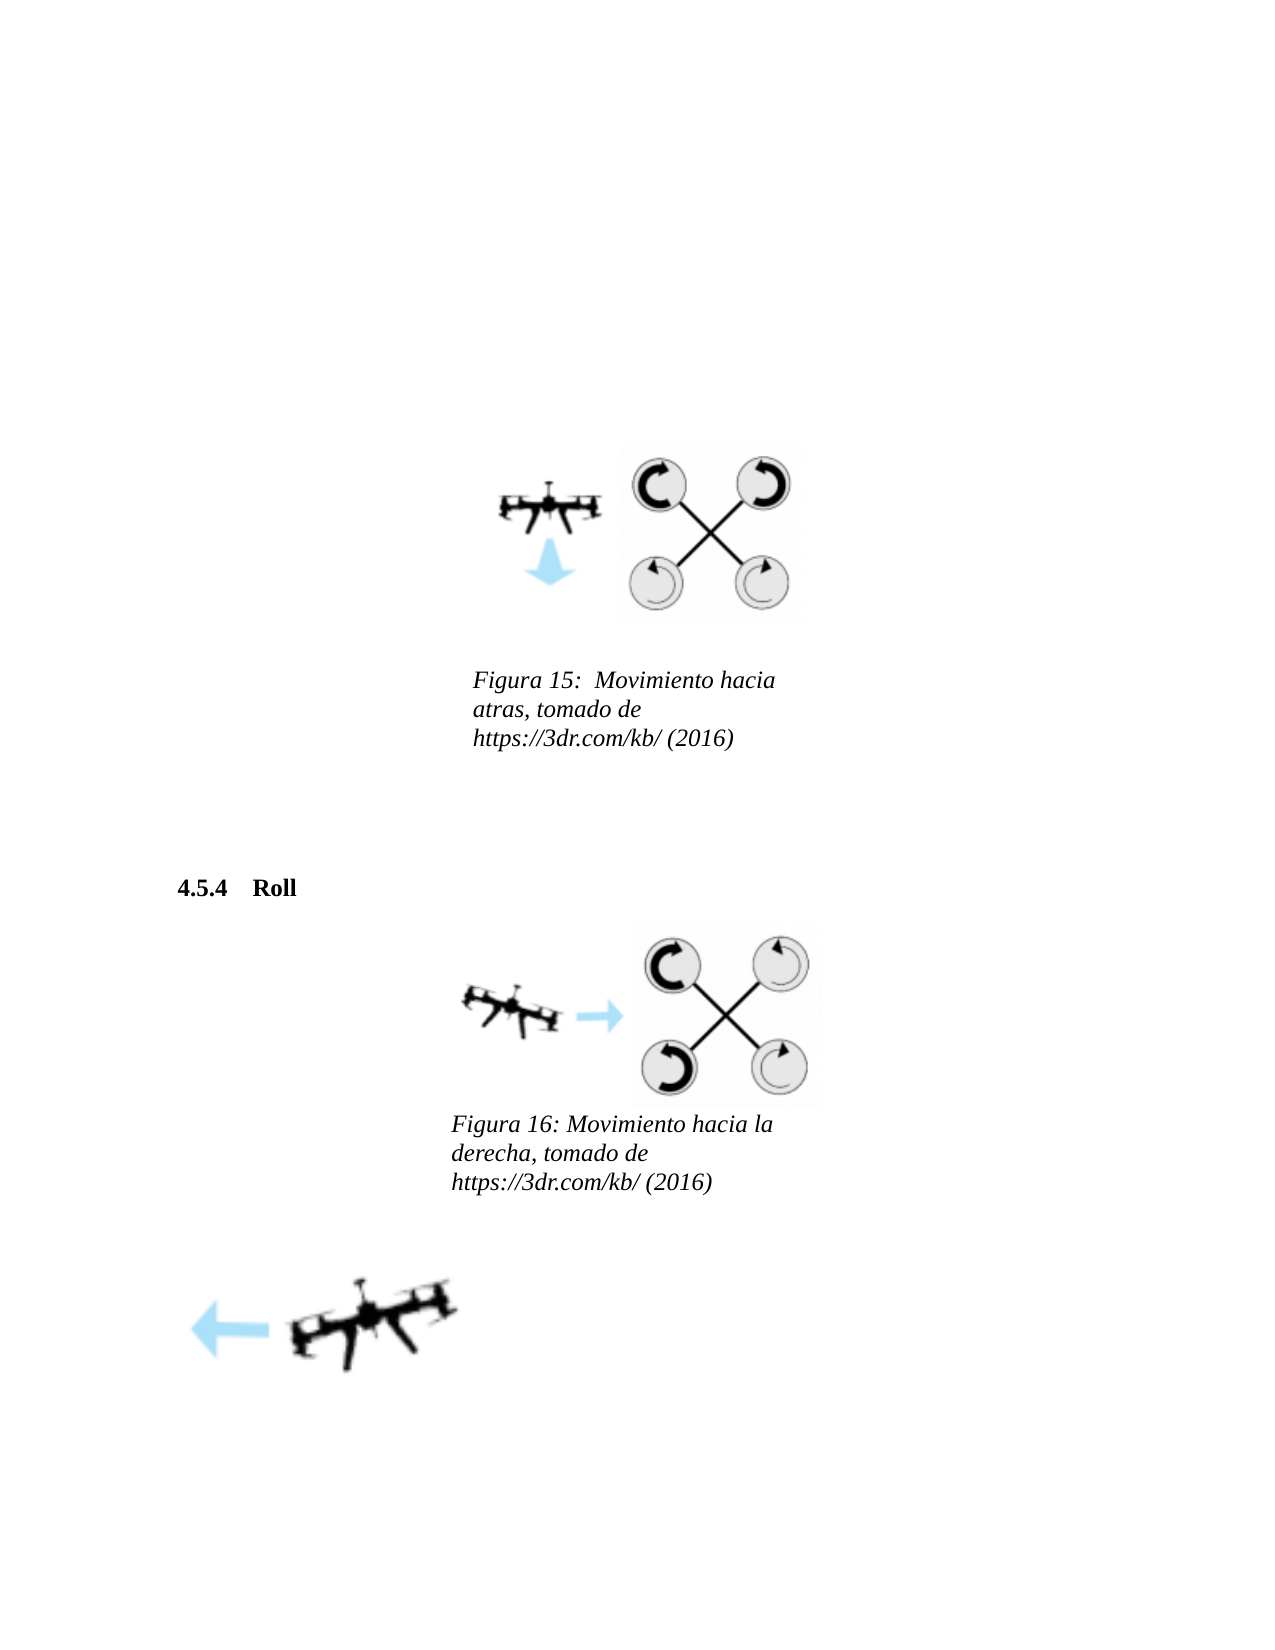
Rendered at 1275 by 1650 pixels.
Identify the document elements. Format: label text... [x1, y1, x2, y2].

text Figura 16: Movimiento hacia la derecha, tomado de https://3dr.com/kb/ (2016) [451, 1109, 821, 1195]
picture [177, 1195, 474, 1440]
picture [451, 923, 822, 1109]
picture [472, 444, 803, 623]
text Figura 15: Movimiento hacia atras, tomado de https://3dr.com/kb/ (2016) [473, 623, 802, 752]
subtitle Roll [177, 873, 1098, 902]
